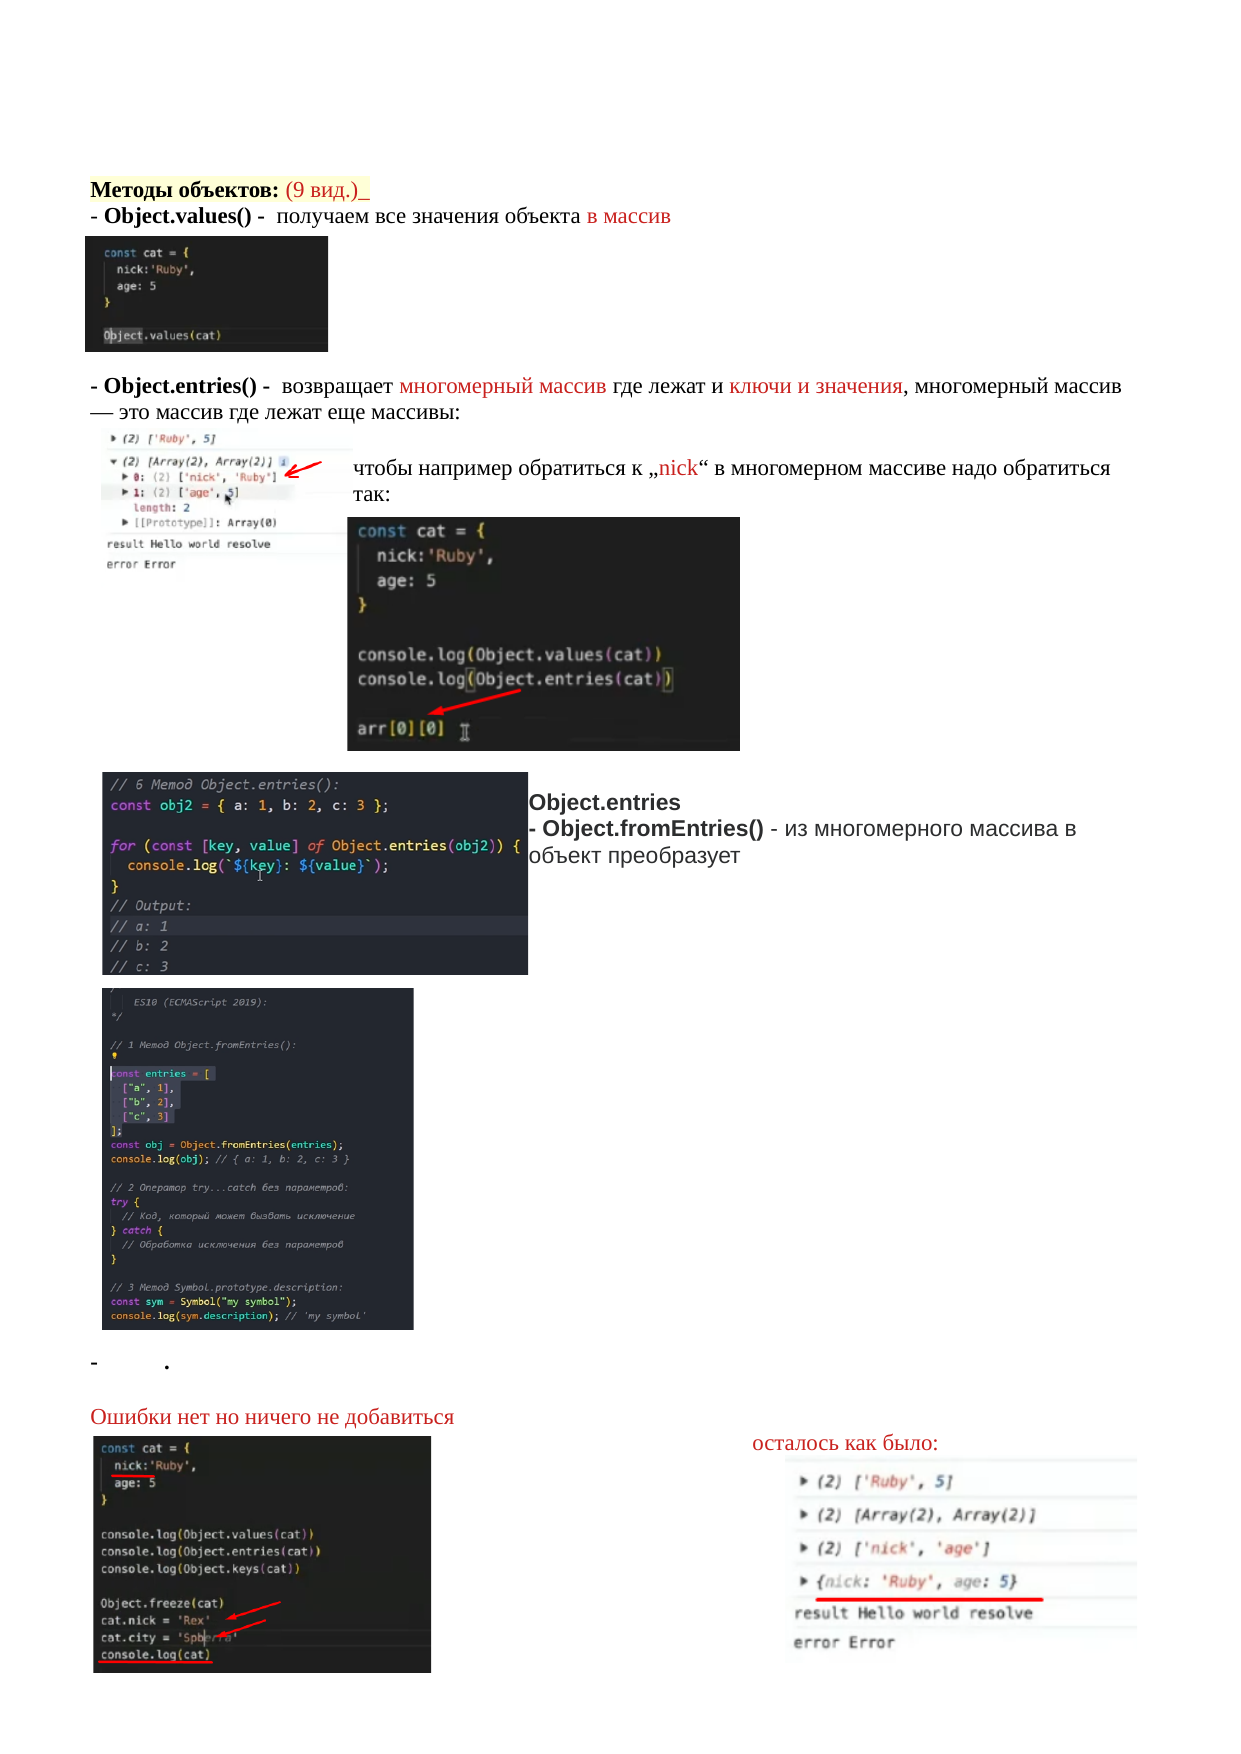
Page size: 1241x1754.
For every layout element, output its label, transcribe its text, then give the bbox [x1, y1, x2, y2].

text [90, 789, 102, 815]
text - Object.fromEntries() - из многомерного массива в объект преобразует [529, 815, 1150, 868]
picture [102, 988, 414, 1330]
picture [85, 236, 329, 352]
text - Object.values() - получаем все значения объекта в массив [90, 202, 1150, 228]
picture [101, 428, 740, 751]
text - Object.entries() - возвращает многомерный массив где лежат и ключи и значения, многомерный массив — это массив где лежат еще массивы: [90, 372, 1150, 425]
text осталось как было: [90, 1429, 1150, 1456]
text - . [90, 1348, 1150, 1374]
text чтобы например обратиться к „nick“ в многомерном массиве надо обратиться так: [353, 453, 1150, 506]
picture [785, 1455, 1138, 1663]
text Ошибки нет но ничего не добавиться [90, 1403, 1150, 1429]
text Object.entries [529, 789, 1150, 815]
picture [102, 772, 529, 975]
text Методы объектов: (9 вид.)_ [90, 176, 1150, 202]
picture [93, 1436, 432, 1673]
